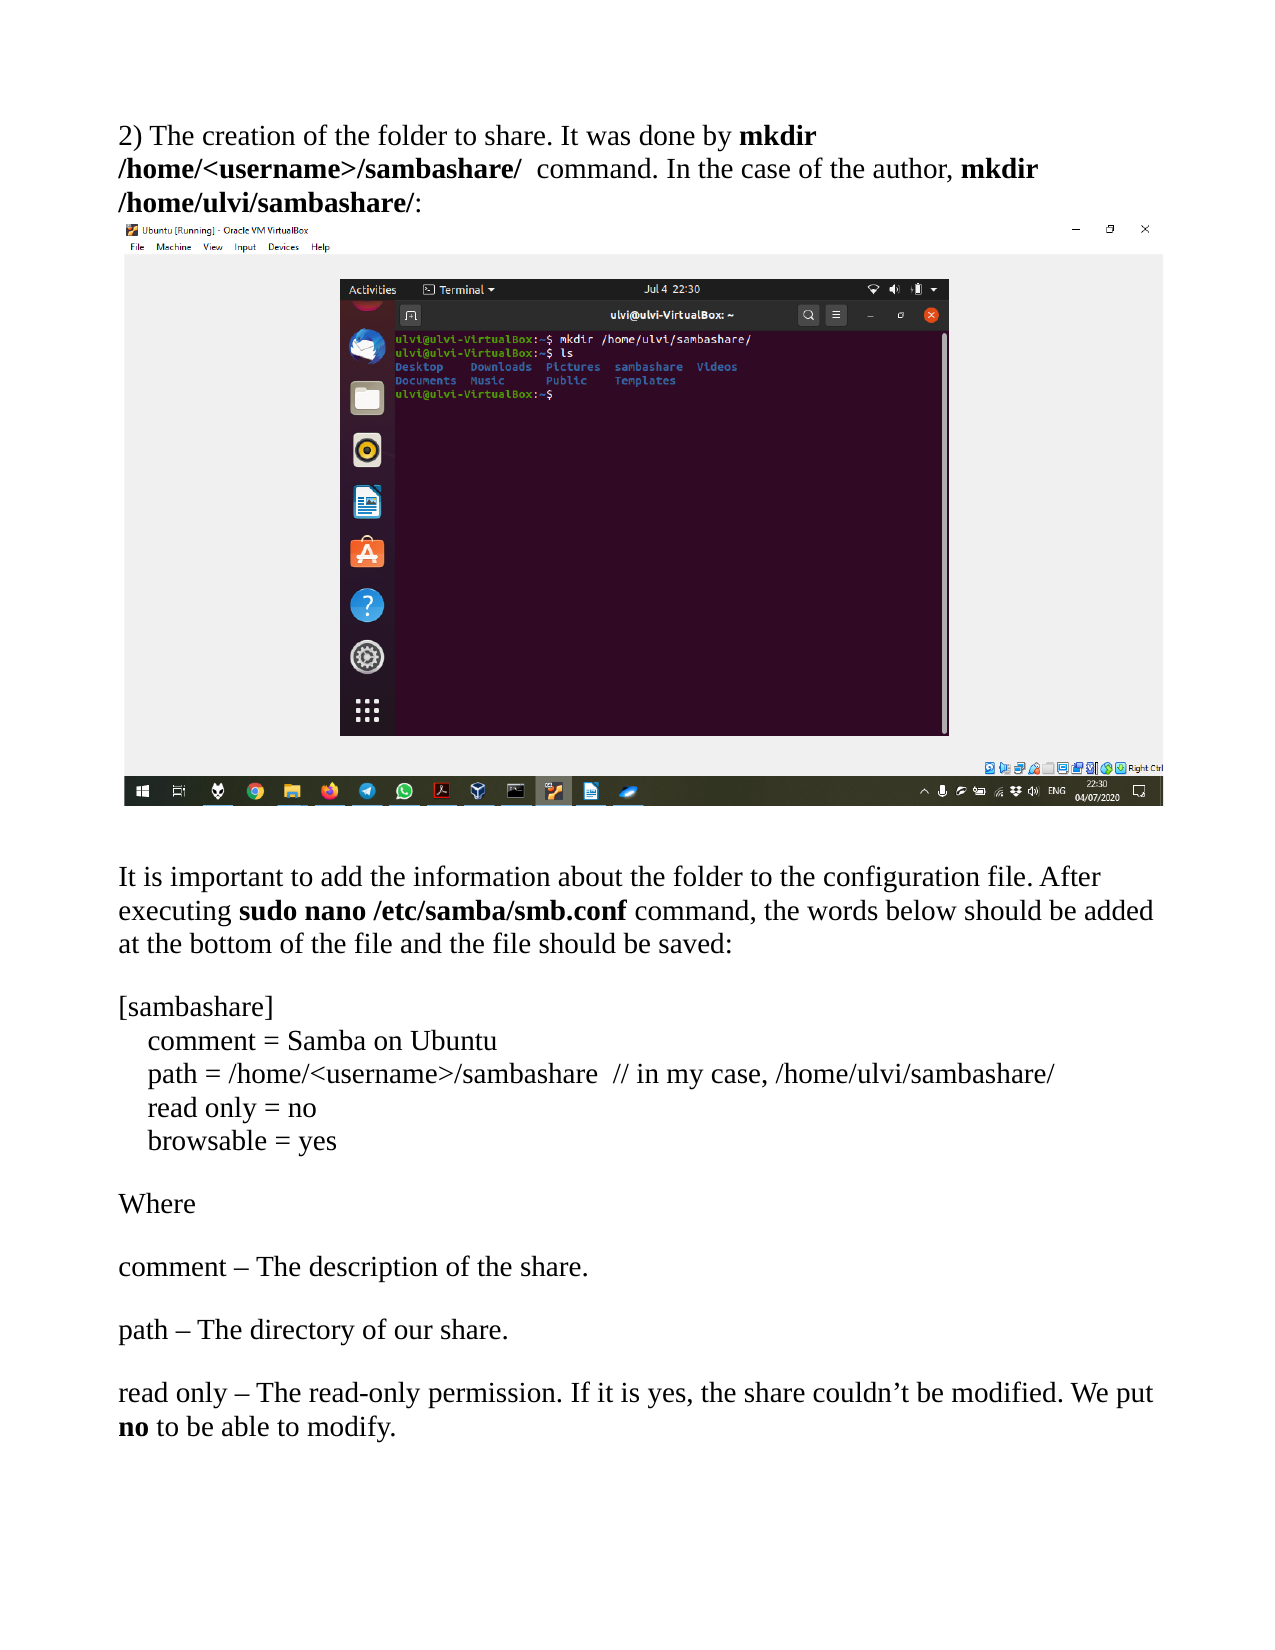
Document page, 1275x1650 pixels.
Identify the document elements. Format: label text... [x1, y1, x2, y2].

text comment = Samba on Ubuntu [118, 1023, 1157, 1056]
text comment – The description of the share. [118, 1249, 1157, 1283]
text Where [118, 1186, 1157, 1220]
text path – The directory of our share. [118, 1312, 1157, 1346]
text It is important to add the information about the folder to the configuration file. After executing sudo nano /etc/samba/smb.conf command, the words below should be added at the bottom of the file and the file should be saved: [118, 859, 1157, 960]
text browsable = yes [118, 1123, 1157, 1157]
text read only – The read-only permission. If it is yes, the share couldn’t be modified. We put no to be able to modify. [118, 1376, 1157, 1443]
text [sambashare] [118, 989, 1157, 1023]
text 2) The creation of the folder to share. It was done by mkdir /home/<username>/sambashare/ command. In the case of the author, mkdir /home/ulvi/sambashare/: [118, 118, 1157, 219]
text path = /home/<username>/sambashare // in my case, /home/ulvi/sambashare/ [118, 1056, 1157, 1090]
picture [124, 222, 1164, 806]
text read only = no [118, 1090, 1157, 1123]
